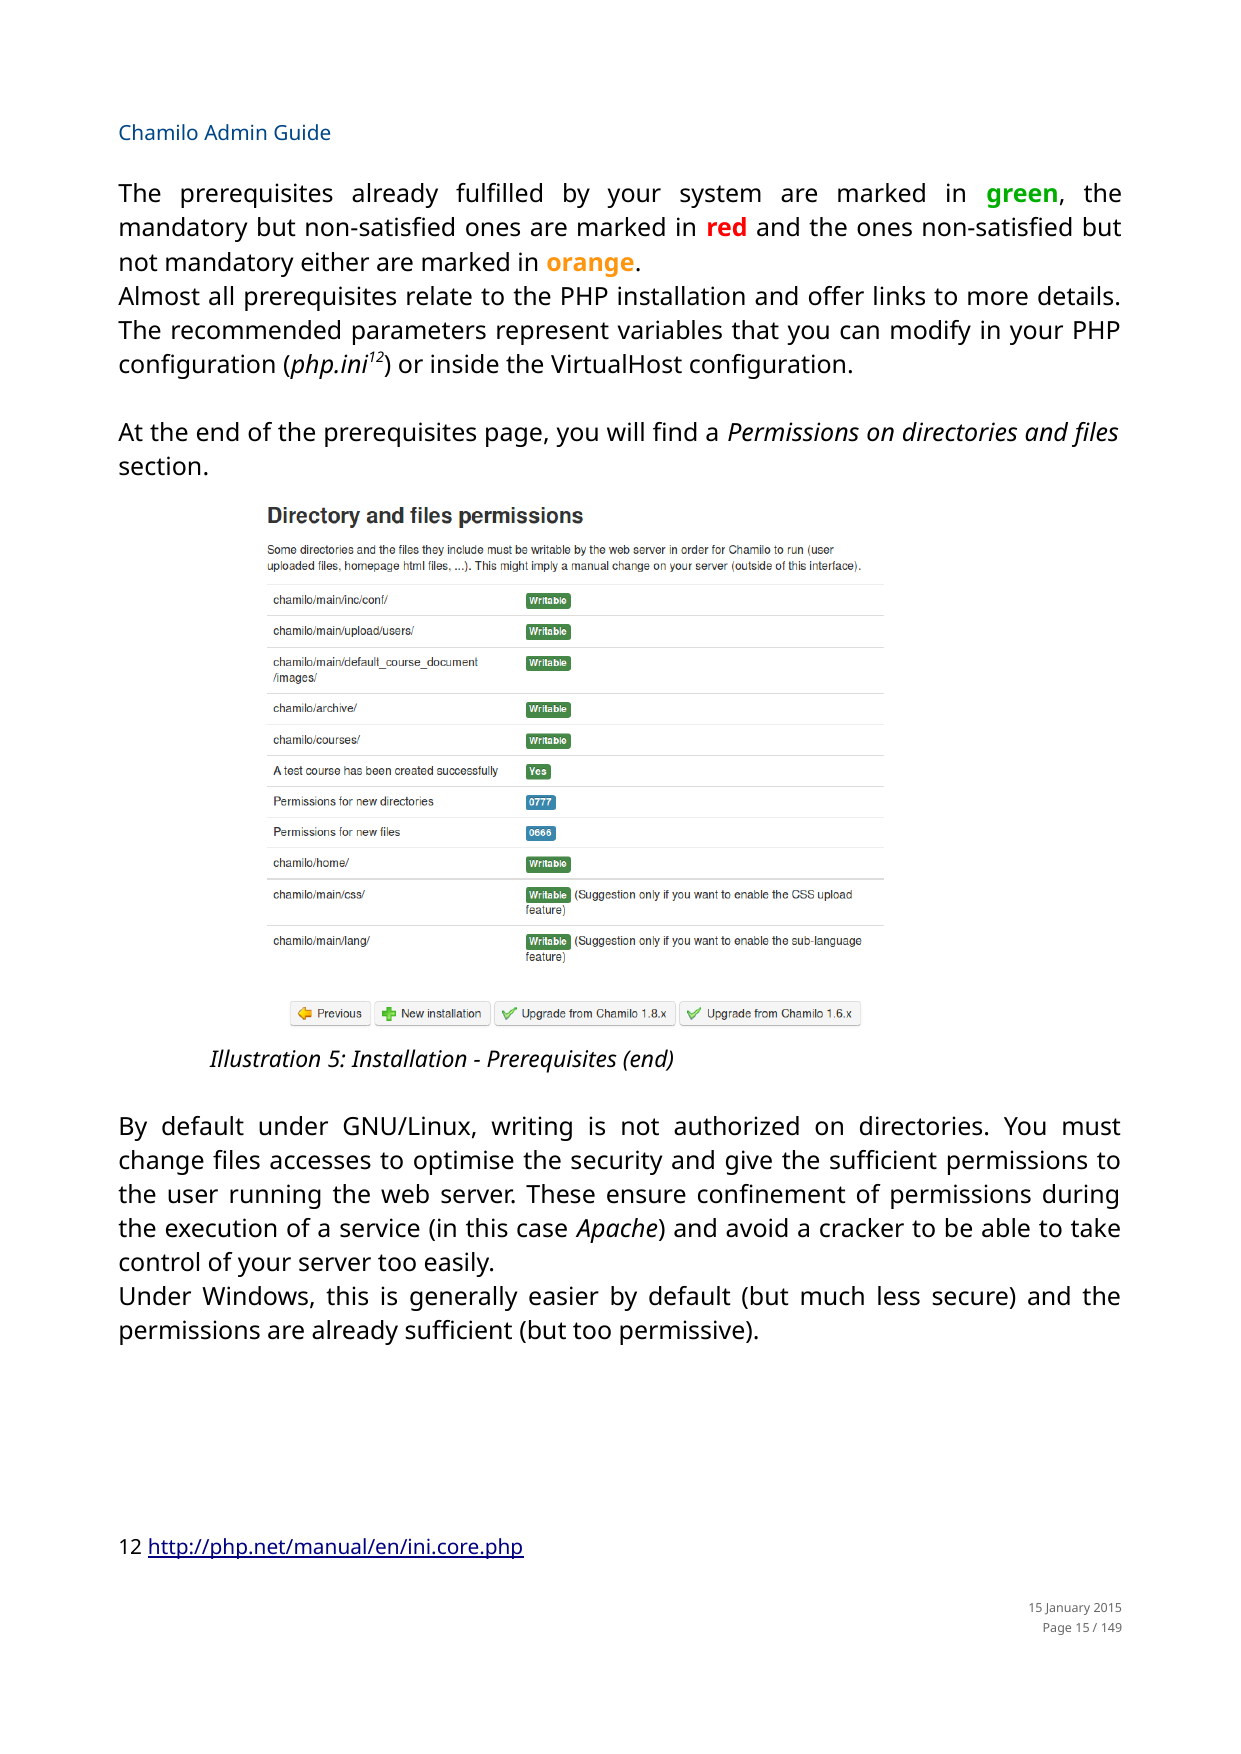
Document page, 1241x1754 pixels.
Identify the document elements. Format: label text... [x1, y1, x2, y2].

text By default under GNU/Linux, writing is not authorized on directories. You must change files accesses to optimise the security and give the sufficient permissions to the user running the web server. These ensure confinement of permissions during the execution of a service (in this case Apache) and avoid a cracker to be able to take control of your server too easily. [118, 1108, 1122, 1279]
text http://php.net/manual/en/ini.core.php [118, 1532, 1122, 1561]
picture [62, 492, 953, 1043]
text Under Windows, this is generally easier by default (but much less secure) and the permissions are already sufficient (but too permissive). [118, 1279, 1122, 1347]
text The prerequisites already fulfilled by your system are marked in green, the mandatory but non-satisfied ones are marked in red and the ones non-satisfied but not mandatory either are marked in orange. [118, 176, 1122, 278]
text At the end of the prerequisites page, you will find a Permissions on directories and files section. [118, 414, 1122, 483]
text Illustration 5: Installation - Prerequisites (end) [210, 504, 1032, 1074]
text Almost all prerequisites relate to the PHP installation and offer links to more details. The recommended parameters represent variables that you can modify in your PHP configuration (php.ini) or inside the VirtualHost configuration. [118, 278, 1122, 380]
